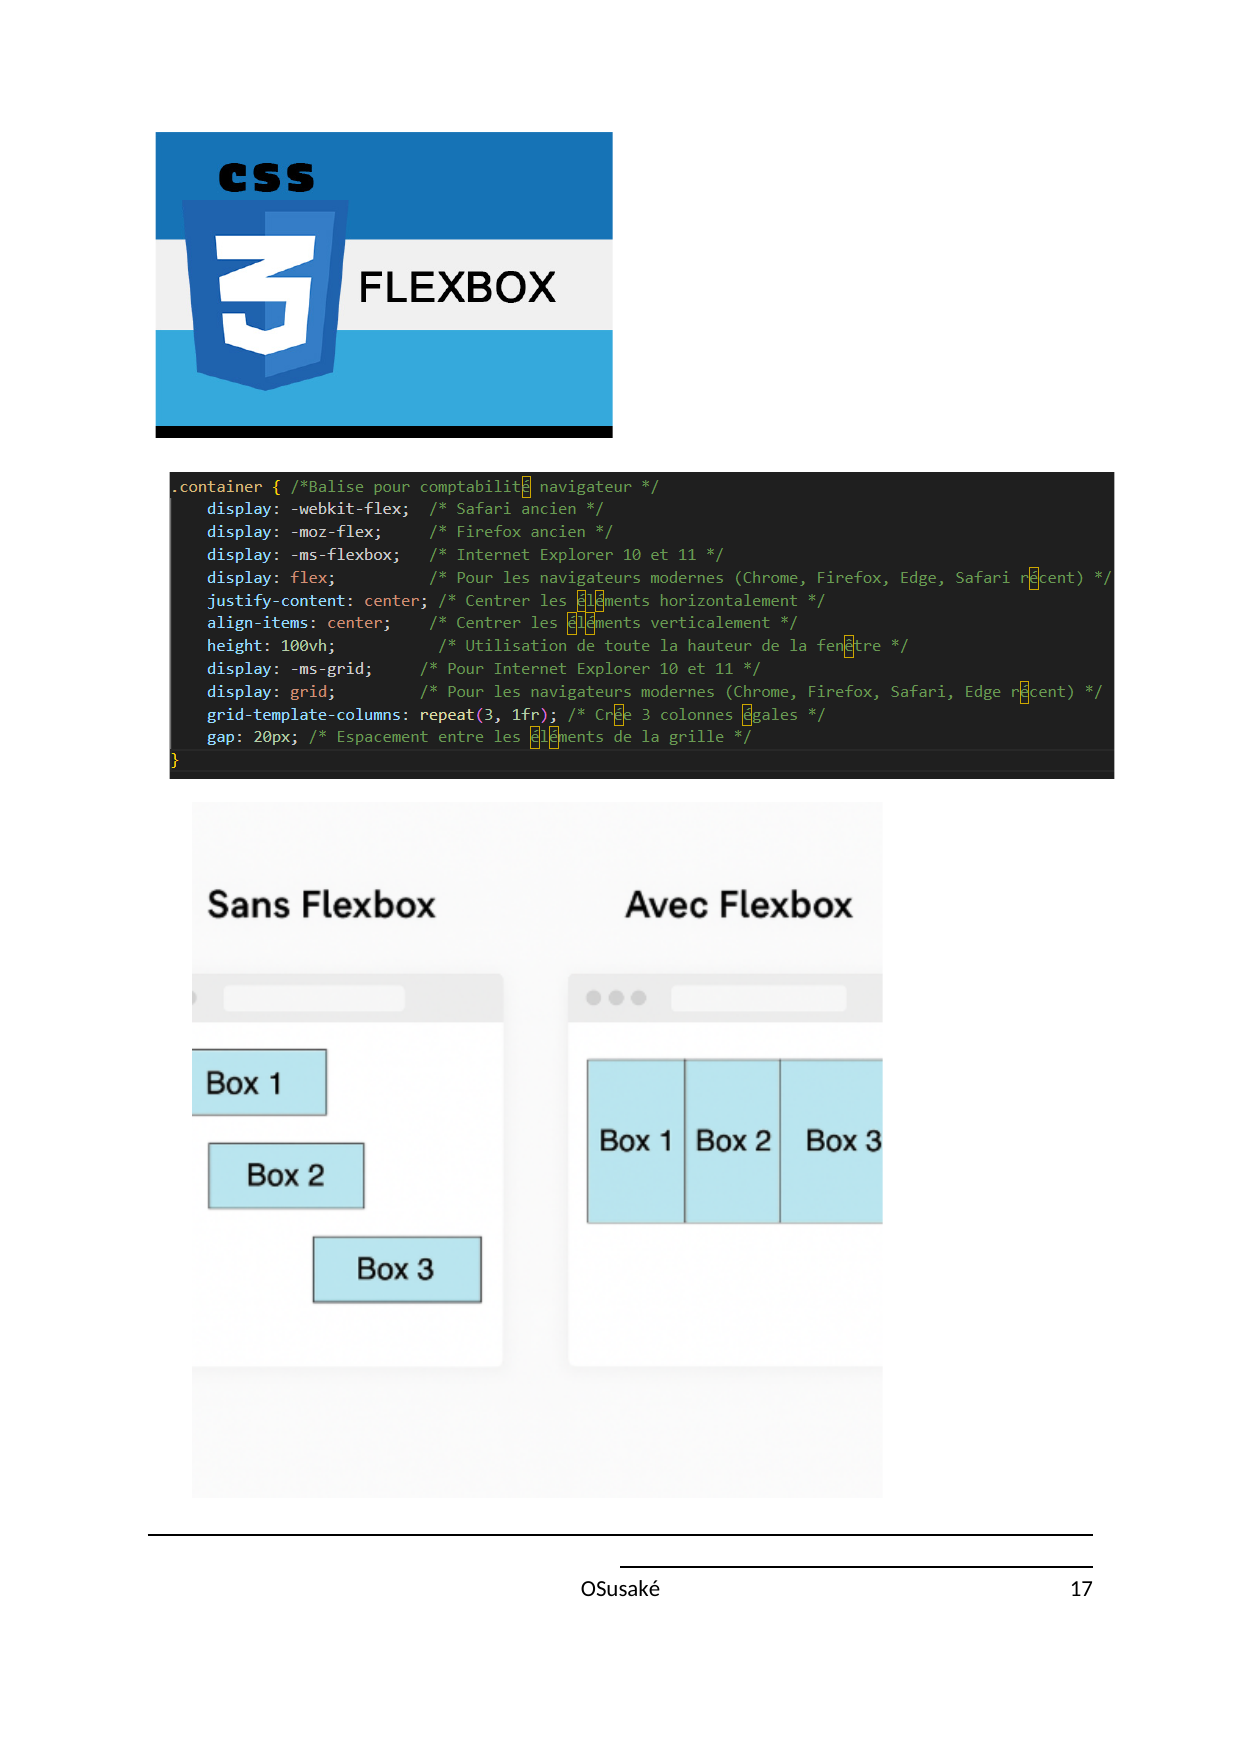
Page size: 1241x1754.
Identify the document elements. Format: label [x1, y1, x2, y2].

picture [169, 472, 1115, 779]
picture [192, 802, 883, 1498]
picture [155, 132, 613, 438]
